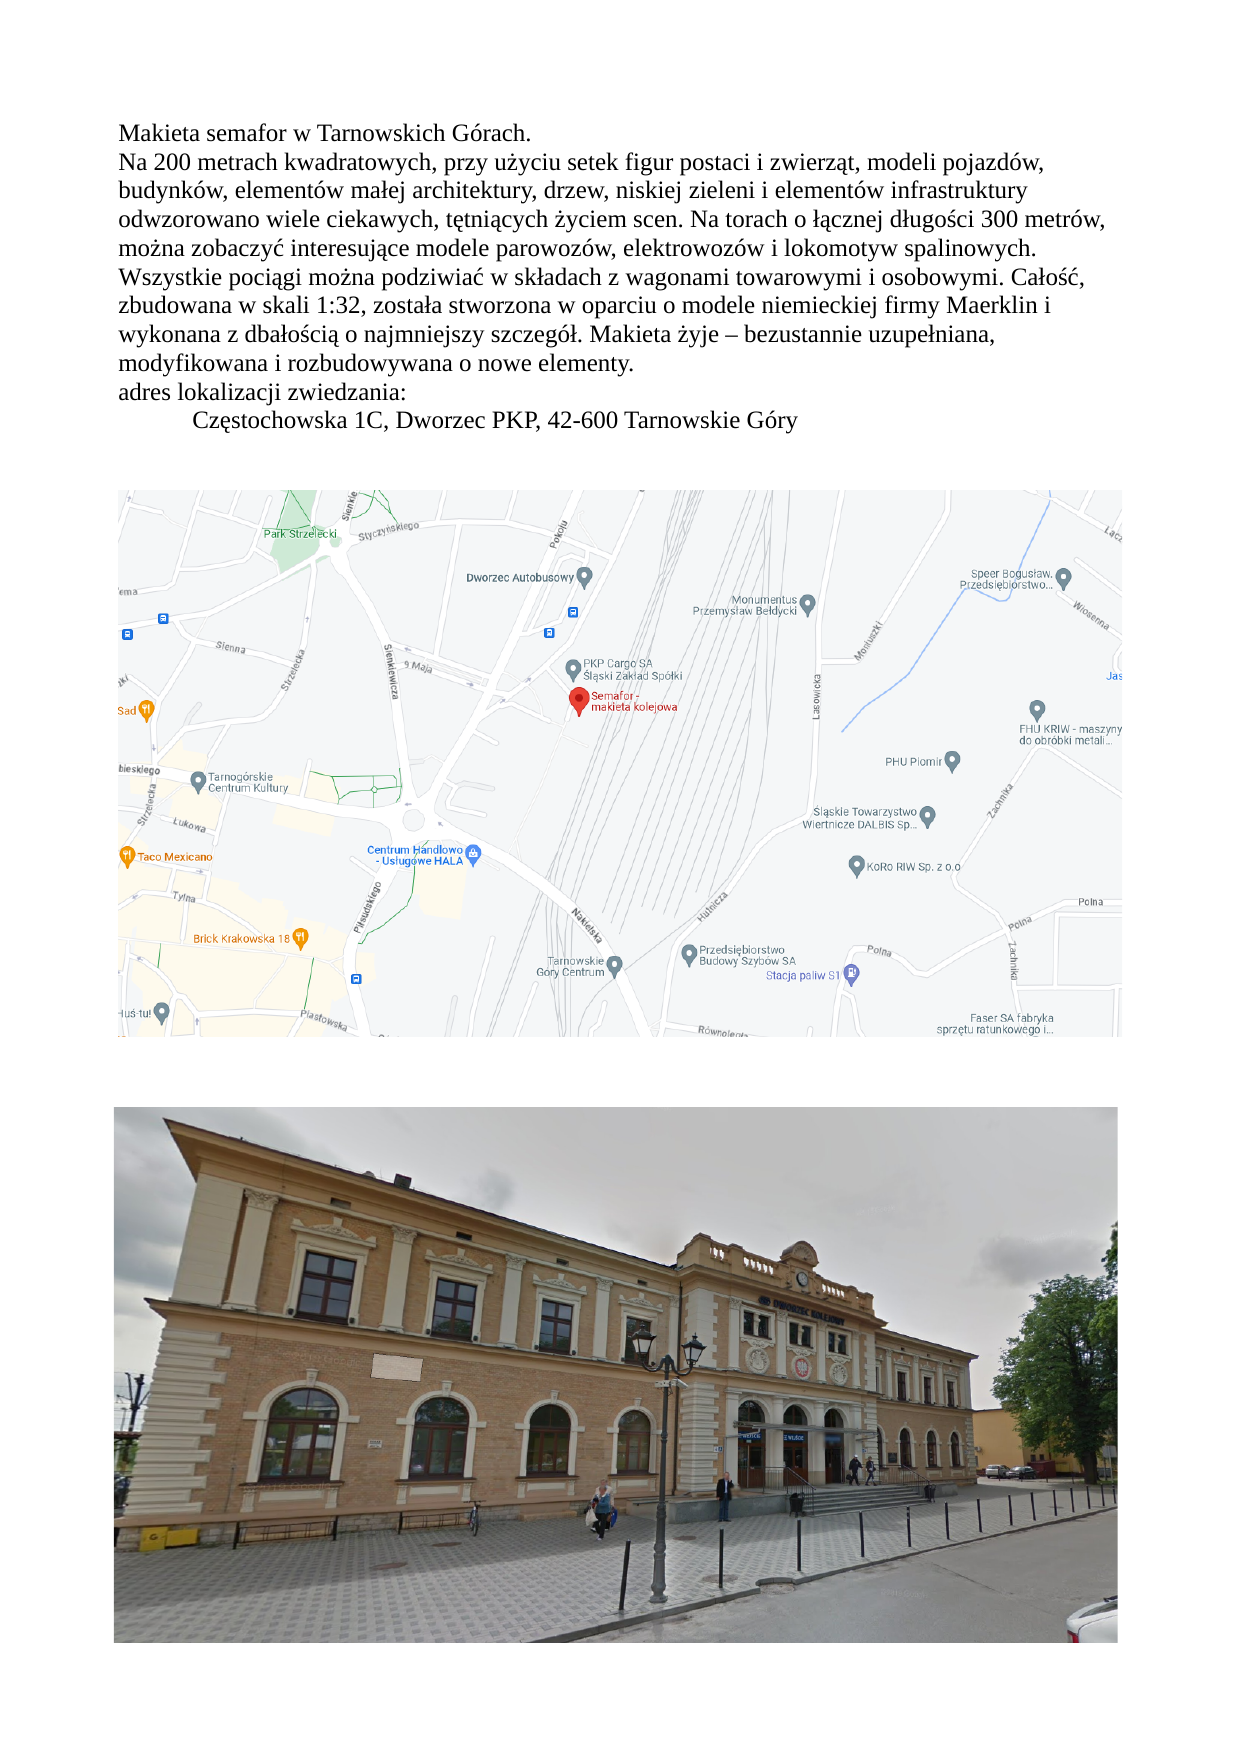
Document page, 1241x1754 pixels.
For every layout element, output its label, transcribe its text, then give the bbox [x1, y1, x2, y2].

text Częstochowska 1C, Dworzec PKP, 42-600 Tarnowskie Góry [118, 406, 1122, 434]
text Wszystkie pociągi można podziwiać w składach z wagonami towarowymi i osobowymi. Całość, zbudowana w skali 1:32, została stworzona w oparciu o modele niemieckiej firmy Maerklin i wykonana z dbałością o najmniejszy szczegół. Makieta żyje – bezustannie uzupełniana, modyfikowana i rozbudowywana o nowe elementy. [118, 262, 1122, 377]
picture [113, 1107, 1118, 1643]
picture [118, 490, 1123, 1037]
text Na 200 metrach kwadratowych, przy użyciu setek figur postaci i zwierząt, modeli pojazdów, budynków, elementów małej architektury, drzew, niskiej zieleni i elementów infrastruktury odwzorowano wiele ciekawych, tętniących życiem scen. Na torach o łącznej długości 300 metrów, można zobaczyć interesujące modele parowozów, elektrowozów i lokomotyw spalinowych. [118, 147, 1122, 262]
text adres lokalizacji zwiedzania: [118, 377, 1122, 406]
text Makieta semafor w Tarnowskich Górach. [118, 118, 1122, 147]
